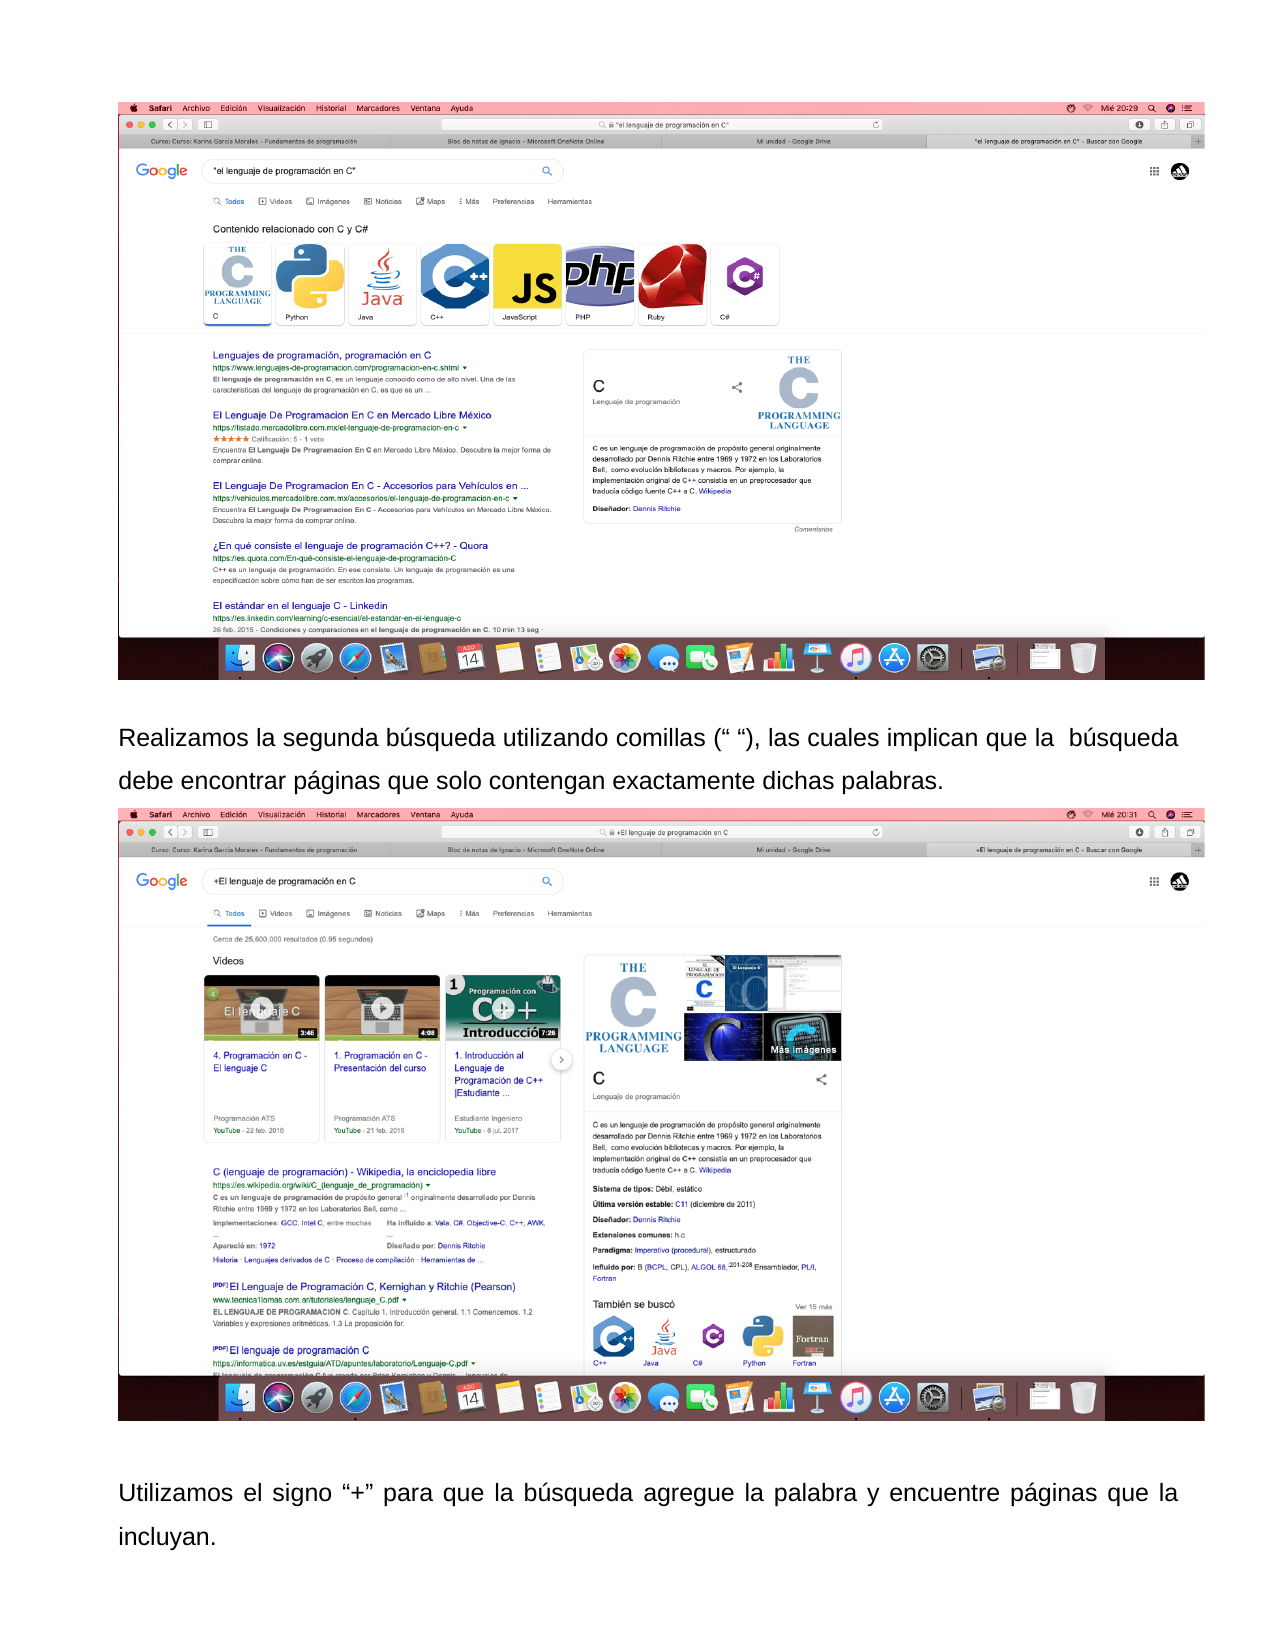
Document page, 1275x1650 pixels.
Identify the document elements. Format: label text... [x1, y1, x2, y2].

text Realizamos la segunda búsqueda utilizando comillas (“ “), las cuales implican que la búsqueda debe encontrar páginas que solo contengan exactamente dichas palabras. [118, 722, 1181, 794]
text Utilizamos el signo “+” para que la búsqueda agregue la palabra y encuentre páginas que la incluyan. [118, 1478, 1181, 1550]
